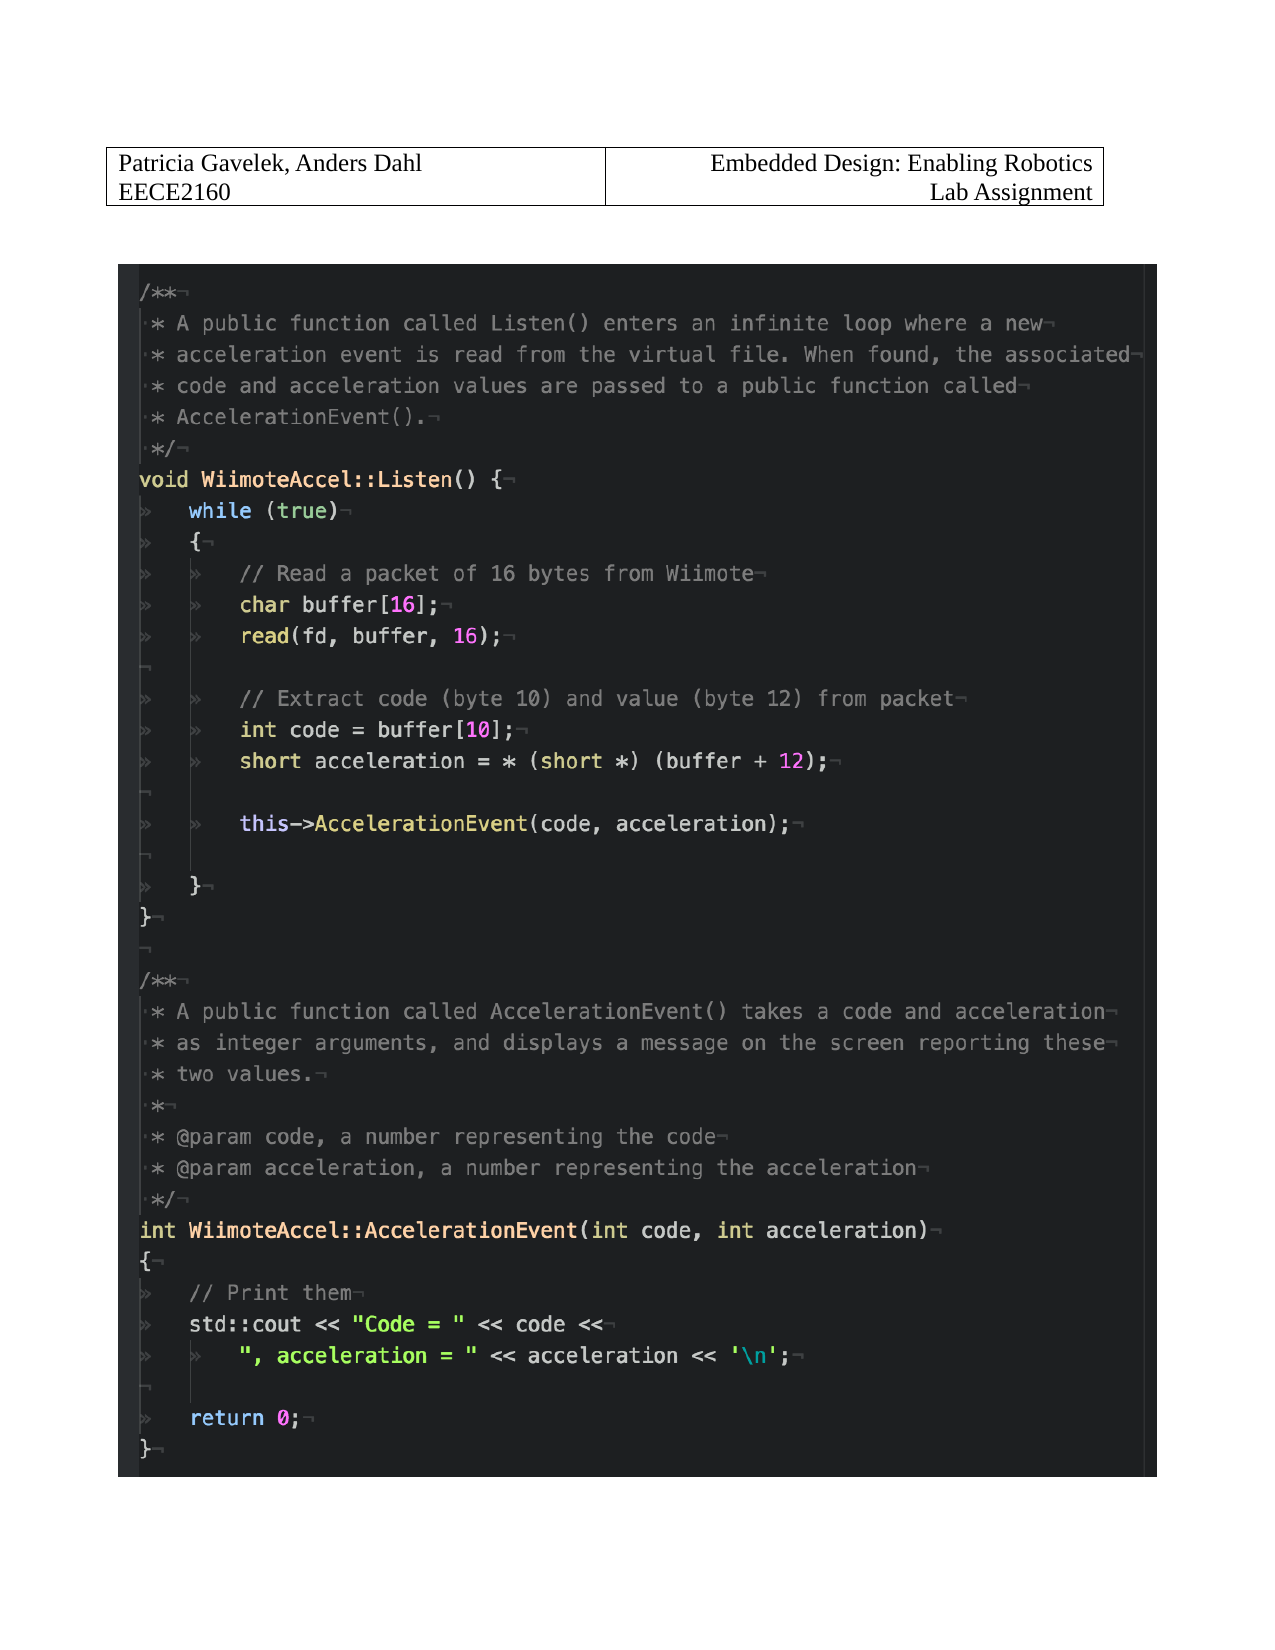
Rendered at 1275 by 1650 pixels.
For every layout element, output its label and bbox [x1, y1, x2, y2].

picture [118, 264, 1157, 1477]
